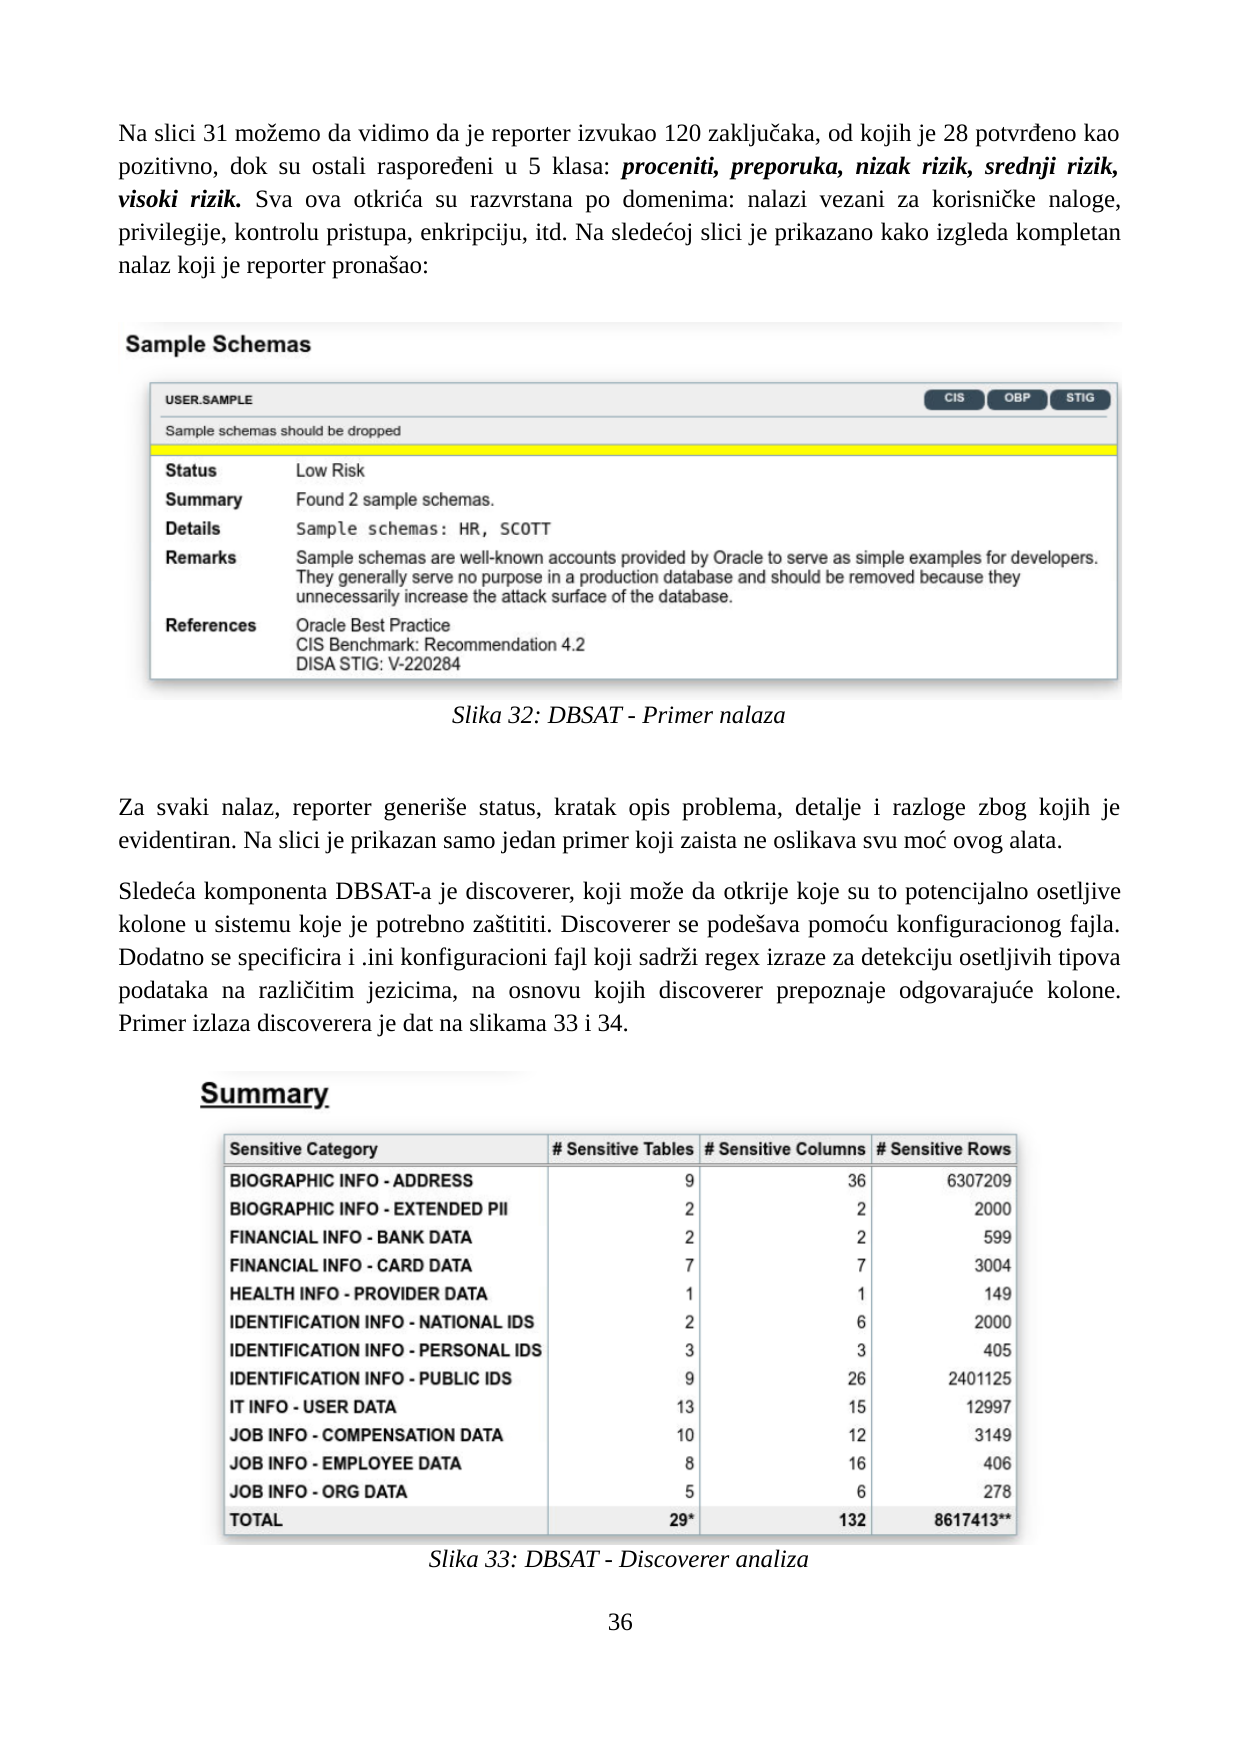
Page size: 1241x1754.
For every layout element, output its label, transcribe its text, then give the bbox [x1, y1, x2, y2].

picture [195, 1071, 1045, 1545]
picture [118, 322, 1123, 700]
text Sledeća komponenta DBSAT-a je discoverer, koji može da otkrije koje su to potencijalno osetljive kolone u sistemu koje je potrebno zaštititi. Discoverer se podešava pomoću konfiguracionog fajla. Dodatno se specificira i .ini konfiguracioni fajl koji sadrži regex izraze za detekciju osetljivih tipova podataka na različitim jezicima, na osnovu kojih discoverer prepoznaje odgovarajuće kolone. Primer izlaza discoverera je dat na slikama 33 i 34. [118, 876, 1122, 1037]
text Za svaki nalaz, reporter generiše status, kratak opis problema, detalje i razloge zbog kojih je evidentiran. Na slici je prikazan samo jedan primer koji zaista ne oslikava svu moć ovog alata. [118, 792, 1122, 854]
text Slika 32: DBSAT - Primer nalaza [118, 700, 1122, 729]
text Na slici 31 možemo da vidimo da je reporter izvukao 120 zaključaka, od kojih je 28 potvrđeno kao pozitivno, dok su ostali raspoređeni u 5 klasa: proceniti, preporuka, nizak rizik, srednji rizik, visoki rizik. Sva ova otkrića su razvrstana po domenima: nalazi vezani za korisničke naloge, privilegije, kontrolu pristupa, enkripciju, itd. Na sledećoj slici je prikazano kako izgleda kompletan nalaz koji je reporter pronašao: [118, 118, 1122, 279]
text Slika 33: DBSAT - Discoverer analiza [195, 1545, 1045, 1573]
